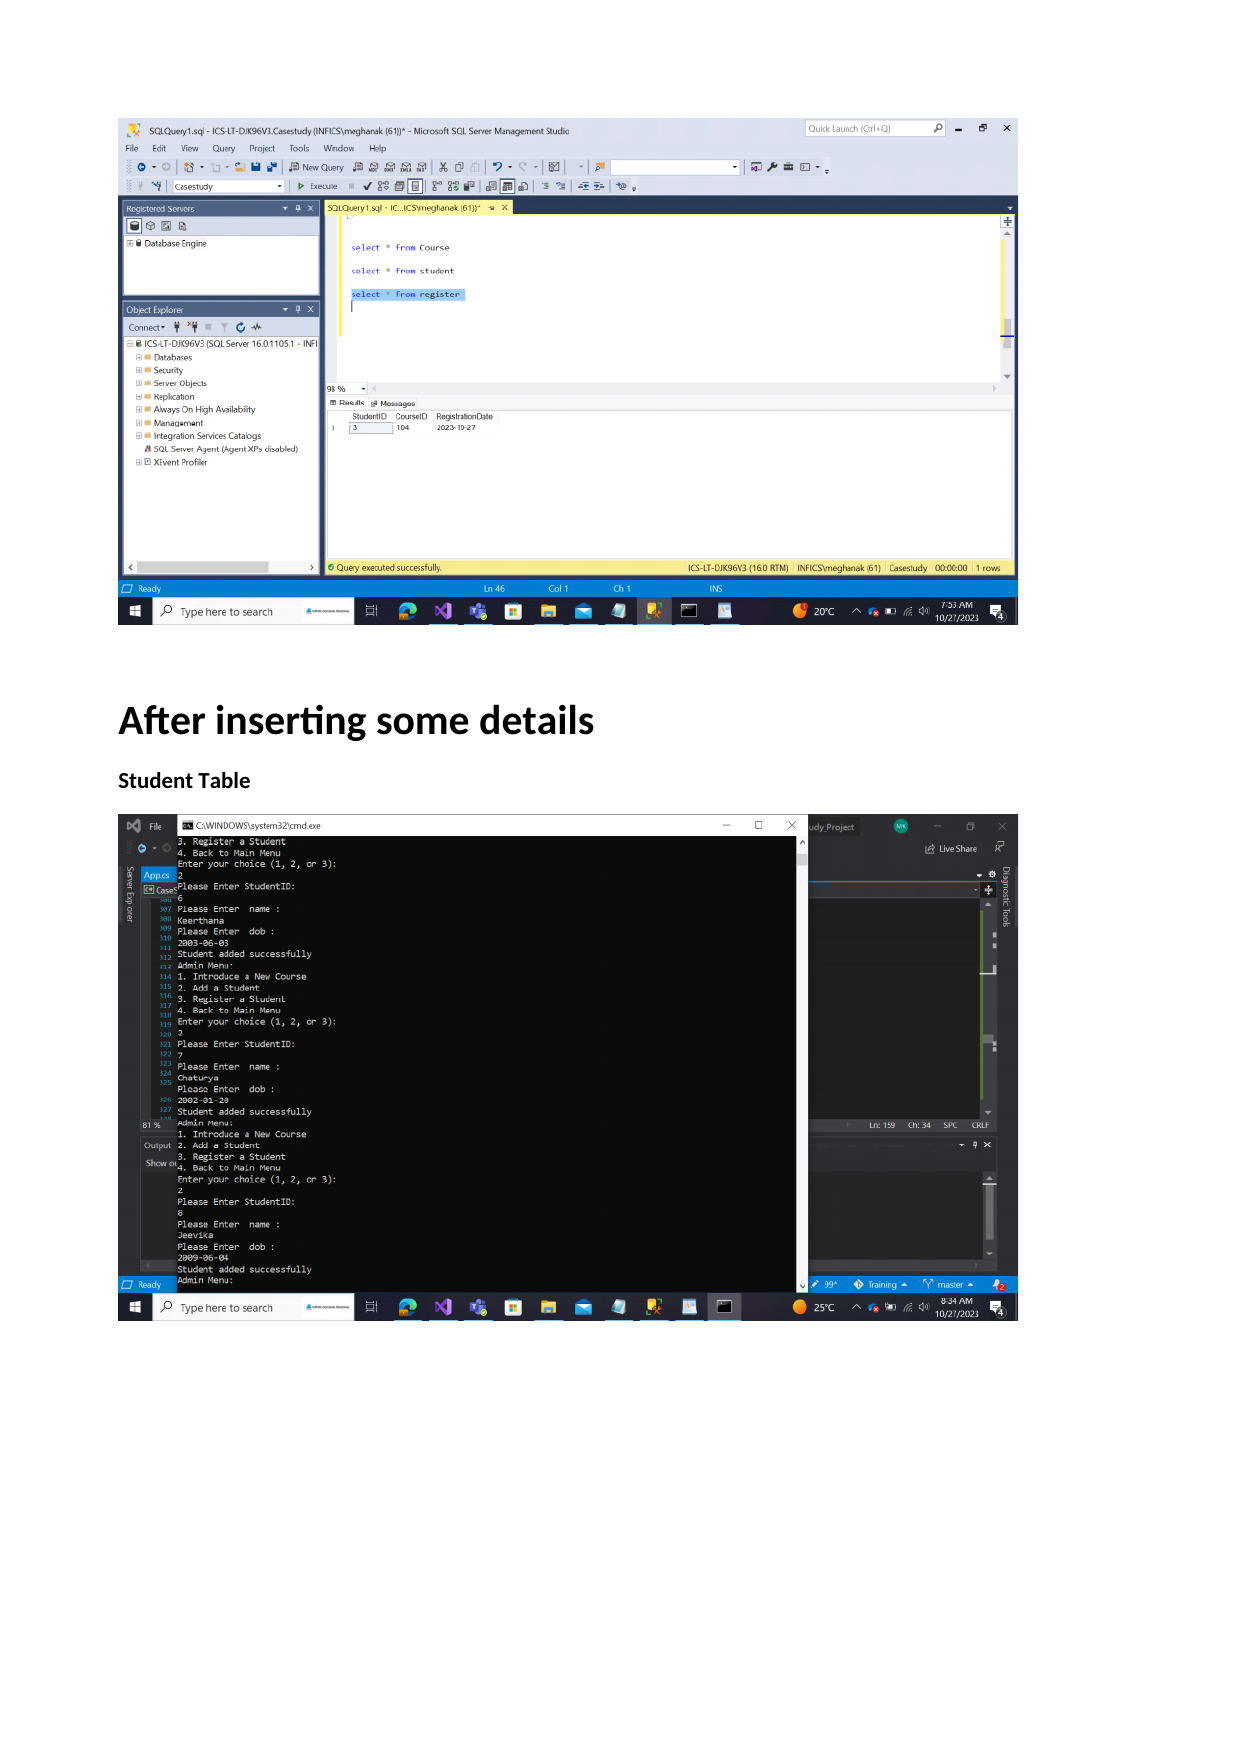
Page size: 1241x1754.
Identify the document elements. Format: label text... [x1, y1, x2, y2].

text After inserting some details [118, 694, 1122, 745]
text Student Table [118, 766, 1122, 794]
